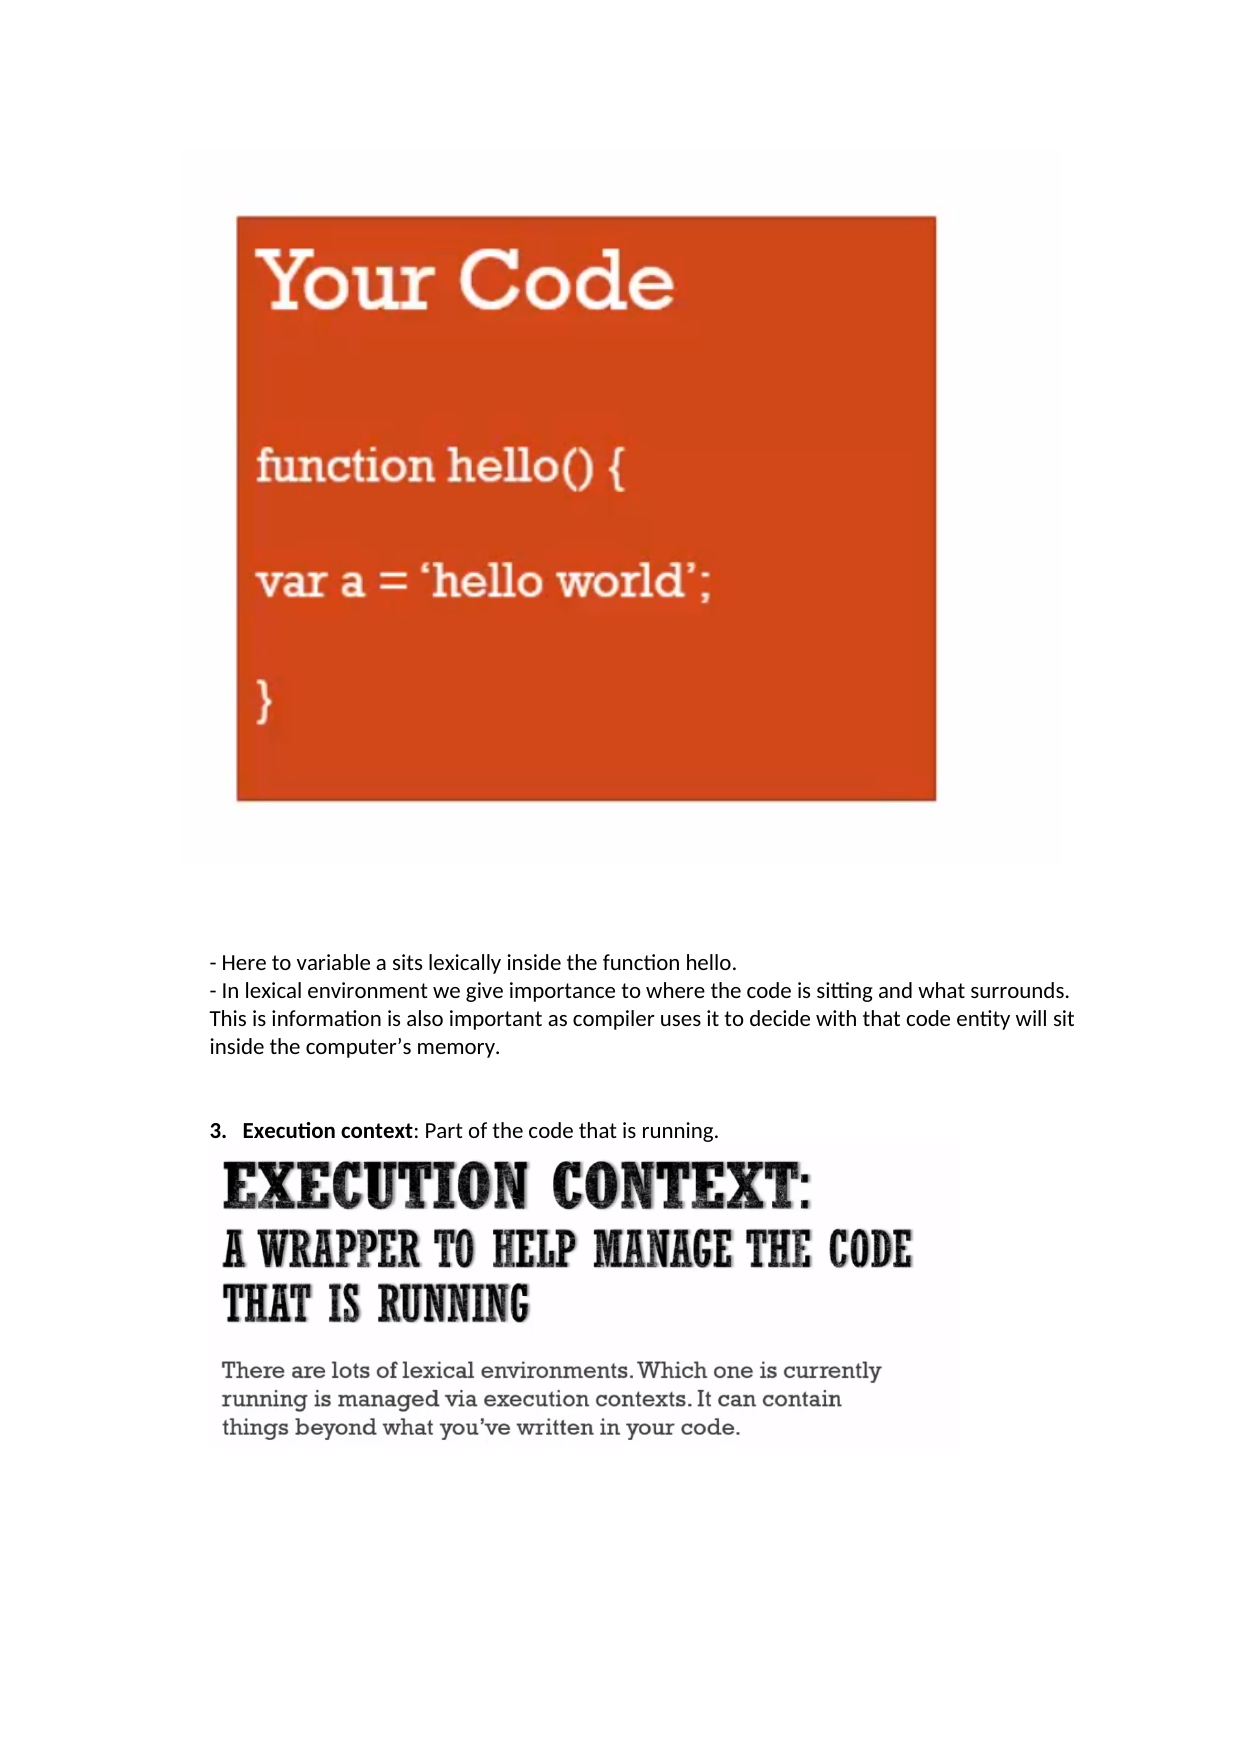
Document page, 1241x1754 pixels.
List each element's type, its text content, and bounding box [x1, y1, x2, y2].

picture [179, 150, 1061, 865]
text - In lexical environment we give importance to where the code is sitting and what surrounds. This is information is also important as compiler uses it to decide with that code entity will sit inside the computer’s memory. [209, 976, 1090, 1061]
list 3. Execution context: Part of the code that is running. [172, 1117, 1090, 1144]
picture [209, 1144, 960, 1448]
text - Here to variable a sits lexically inside the function hello. [209, 948, 1090, 976]
